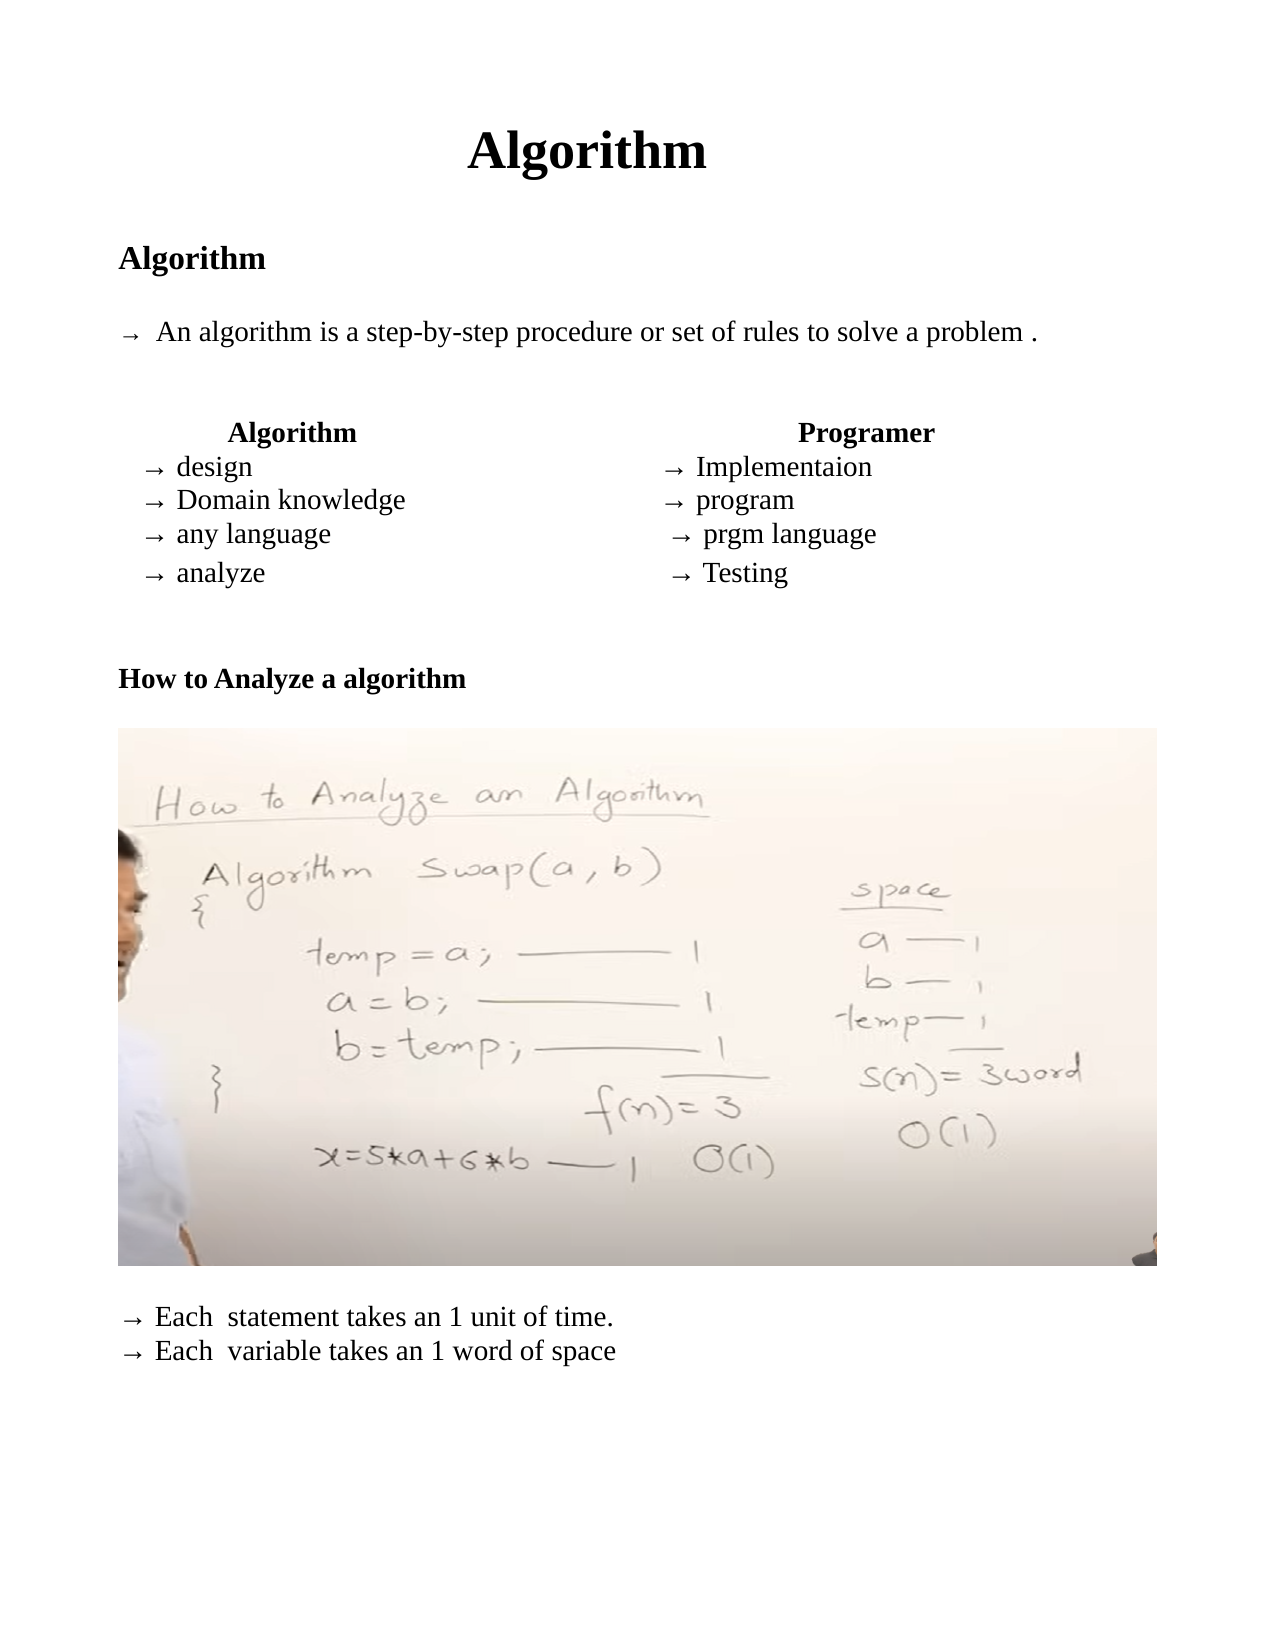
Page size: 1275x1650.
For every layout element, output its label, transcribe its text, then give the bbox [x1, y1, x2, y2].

table_header Programer [638, 415, 1157, 449]
table_cell → any language [118, 516, 637, 555]
table_cell → Implementaion [638, 449, 1157, 482]
table_cell → program [638, 482, 1157, 516]
text Algorithm [118, 238, 1157, 276]
text How to Analyze a algorithm [118, 662, 1157, 695]
table_cell → prgm language [638, 516, 1157, 555]
table_cell → analyze [118, 555, 637, 594]
text → Each statement takes an 1 unit of time. [118, 1299, 1157, 1333]
table_cell → Domain knowledge [118, 482, 637, 516]
table_header Algorithm [118, 415, 637, 449]
text → Each variable takes an 1 word of space [118, 1333, 1157, 1366]
text → An algorithm is a step-by-step procedure or set of rules to solve a problem . [118, 314, 1157, 348]
picture [118, 728, 1157, 1266]
table_cell → Testing [638, 555, 1157, 594]
text Algorithm [118, 118, 1157, 180]
table_cell → design [118, 449, 637, 482]
